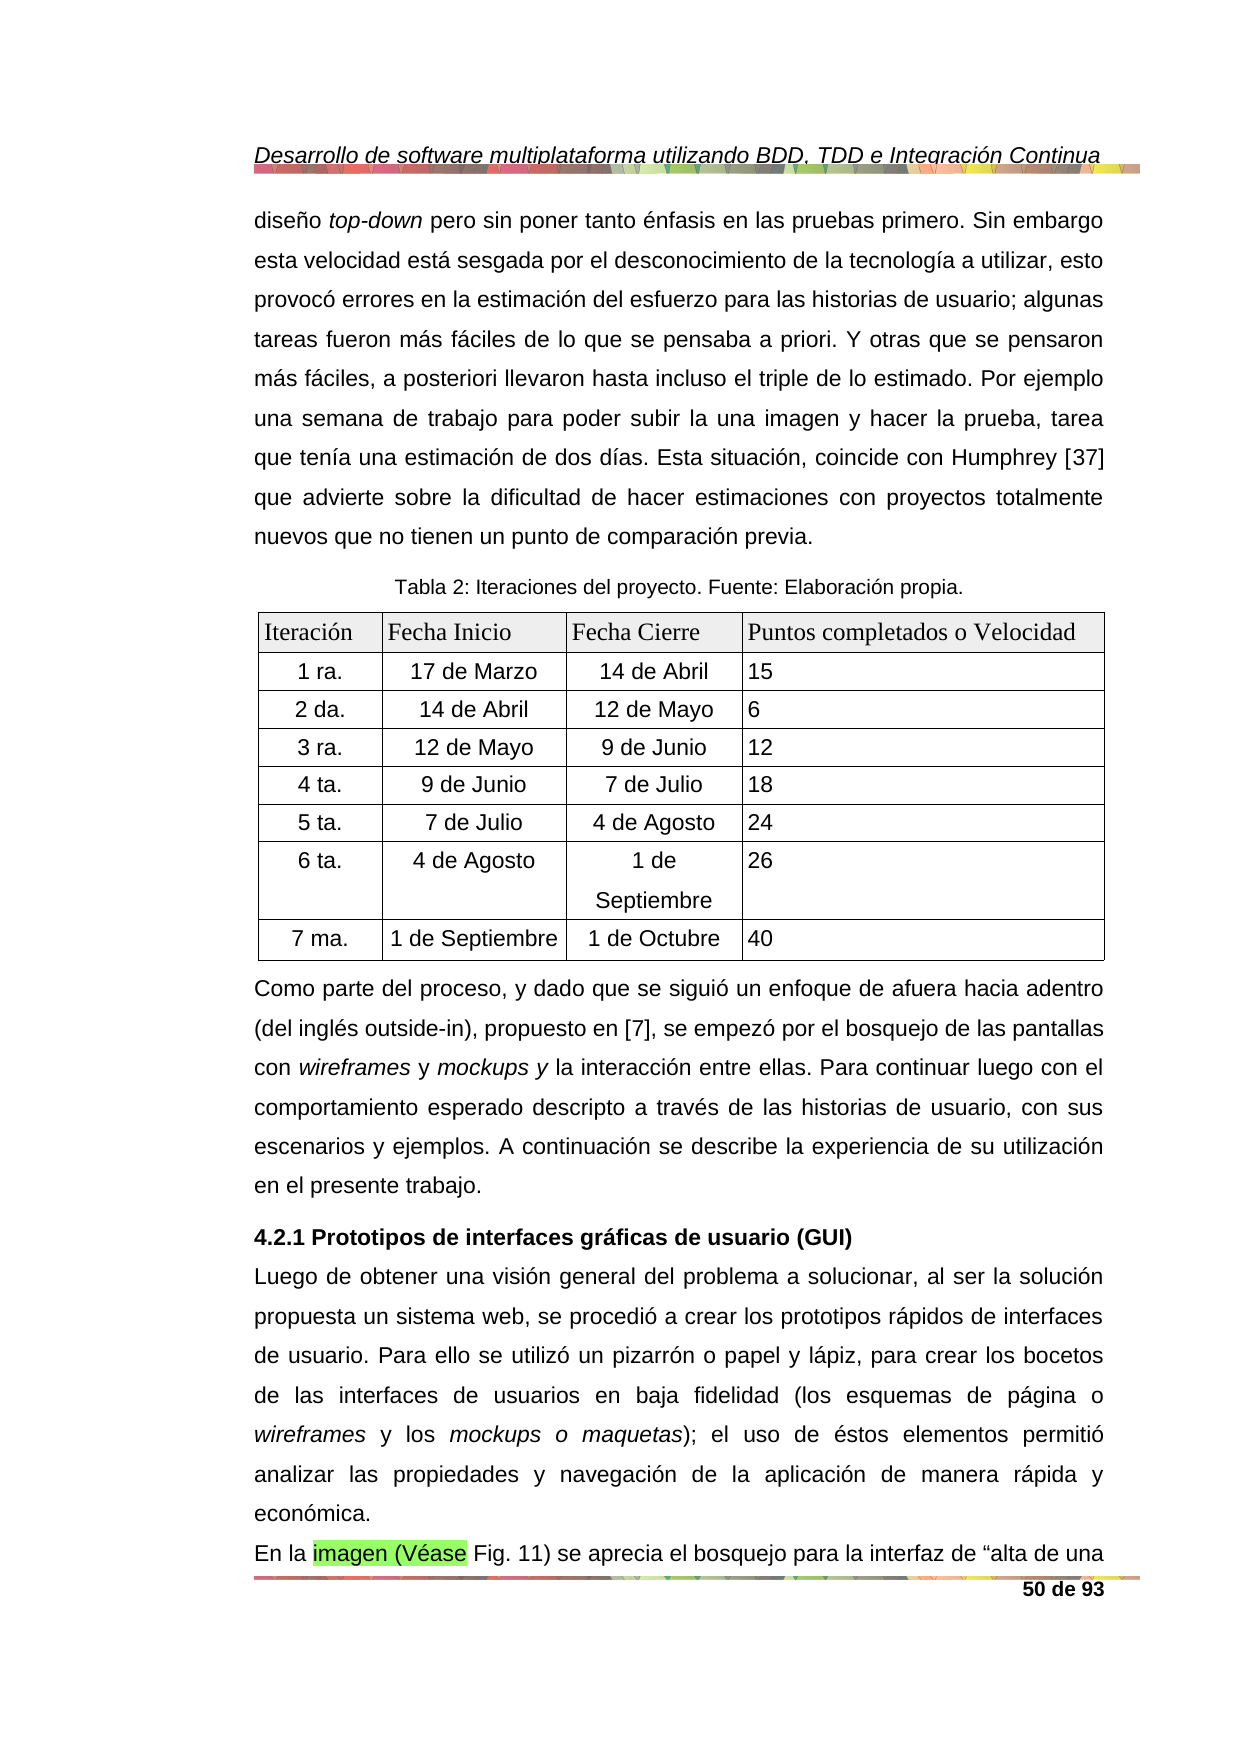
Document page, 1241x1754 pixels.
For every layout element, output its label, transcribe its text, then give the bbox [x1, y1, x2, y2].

table_cell 17 de Marzo [383, 653, 566, 690]
text Luego de obtener una visión general del problema a solucionar, al ser la solución propuesta un sistema web, se procedió a crear los prototipos rápidos de interfaces de usuario. Para ello se utilizó un pizarrón o papel y lápiz, para crear los bocetos de las interfaces de usuarios en baja fidelidad (los esquemas de página o wireframes y los mockups o maquetas); el uso de éstos elementos permitió analizar las propiedades y navegación de la aplicación de manera rápida y económica. [254, 1263, 1104, 1526]
table_cell 15 [743, 653, 1104, 690]
table_cell 12 de Mayo [383, 729, 566, 766]
table_header Iteración [259, 613, 382, 652]
table_cell 2 da. [259, 691, 382, 728]
table_cell 4 de Agosto [383, 842, 566, 919]
table_cell 6 [743, 691, 1104, 728]
table_cell 18 [743, 767, 1104, 803]
table_cell 3 ra. [259, 729, 382, 766]
table_cell 7 de Julio [567, 767, 742, 803]
table_cell 1 ra. [259, 653, 382, 690]
table_cell 4 de Agosto [567, 805, 742, 841]
text 4.2.1 Prototipos de interfaces gráficas de usuario (GUI) [254, 1224, 1104, 1250]
text En la imagen (Véase Fig. 11) se aprecia el bosquejo para la interfaz de “alta de una [254, 1539, 1104, 1566]
table_cell 14 de Abril [567, 653, 742, 690]
table_header Fecha Inicio [383, 613, 566, 652]
table_header Fecha Cierre [567, 613, 742, 652]
table_cell 1 de Septiembre [567, 842, 742, 919]
table_cell 6 ta. [259, 842, 382, 919]
table_cell 4 ta. [259, 767, 382, 803]
table_cell 9 de Junio [383, 767, 566, 803]
table_cell 7 de Julio [383, 805, 566, 841]
table_cell 1 de Octubre [567, 920, 742, 960]
table_cell 7 ma. [259, 920, 382, 960]
text Tabla 2: Iteraciones del proyecto. Fuente: Elaboración propia. [254, 575, 1104, 599]
table_cell 12 [743, 729, 1104, 766]
text Como parte del proceso, y dado que se siguió un enfoque de afuera hacia adentro (del inglés outside-in), propuesto en [7], se empezó por el bosquejo de las pantallas con wireframes y mockups y la interacción entre ellas. Para continuar luego con el comportamiento esperado descripto a través de las historias de usuario, con sus escenarios y ejemplos. A continuación se describe la experiencia de su utilización en el presente trabajo. [254, 975, 1104, 1199]
table_cell 26 [743, 842, 1104, 919]
table_cell 1 de Septiembre [383, 920, 566, 960]
table_cell 12 de Mayo [567, 691, 742, 728]
table_header Puntos completados o Velocidad [743, 613, 1104, 652]
table_cell 24 [743, 805, 1104, 841]
table_cell 9 de Junio [567, 729, 742, 766]
text diseño top-down pero sin poner tanto énfasis en las pruebas primero. Sin embargo esta velocidad está sesgada por el desconocimiento de la tecnología a utilizar, esto provocó errores en la estimación del esfuerzo para las historias de usuario; algunas tareas fueron más fáciles de lo que se pensaba a priori. Y otras que se pensaron más fáciles, a posteriori llevaron hasta incluso el triple de lo estimado. Por ejemplo una semana de trabajo para poder subir la una imagen y hacer la prueba, tarea que tenía una estimación de dos días. Esta situación, coincide con Humphrey [37] que advierte sobre la dificultad de hacer estimaciones con proyectos totalmente nuevos que no tienen un punto de comparación previa. [254, 207, 1104, 549]
table_cell 14 de Abril [383, 691, 566, 728]
table_cell 5 ta. [259, 805, 382, 841]
table_cell 40 [743, 920, 1104, 960]
